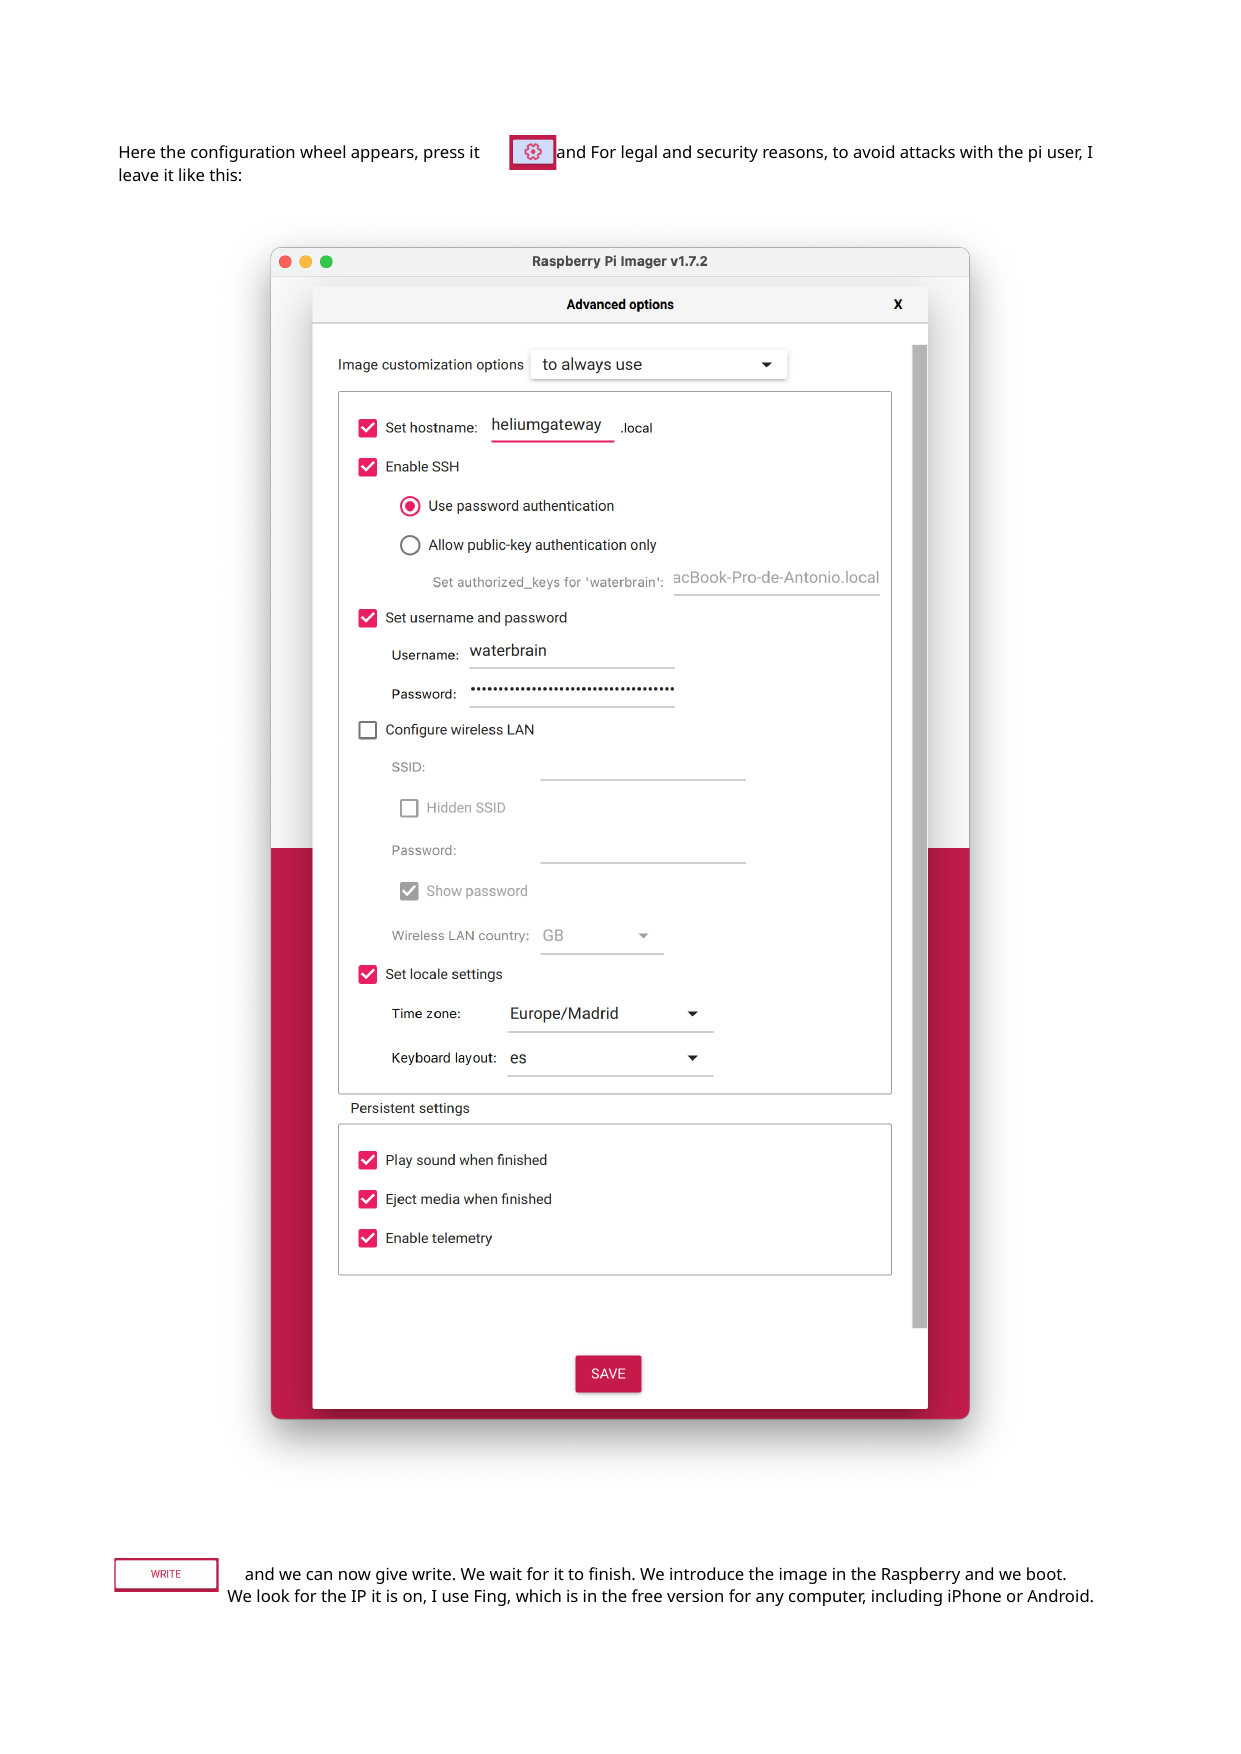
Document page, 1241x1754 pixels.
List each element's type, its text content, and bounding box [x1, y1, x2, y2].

picture [213, 208, 1027, 1495]
picture [509, 135, 557, 170]
text Here the configuration wheel appears, press it and For legal and security reasons, to avoid attacks with the pi user, I leave it like this: [118, 141, 1122, 186]
text and we can now give write. We wait for it to finish. We introduce the image in the Raspberry and we boot. [219, 1562, 1122, 1585]
text We look for the IP it is on, I use Fing, which is in the free version for any computer, including iPhone or Android. [118, 1585, 1122, 1608]
picture [114, 1558, 219, 1592]
